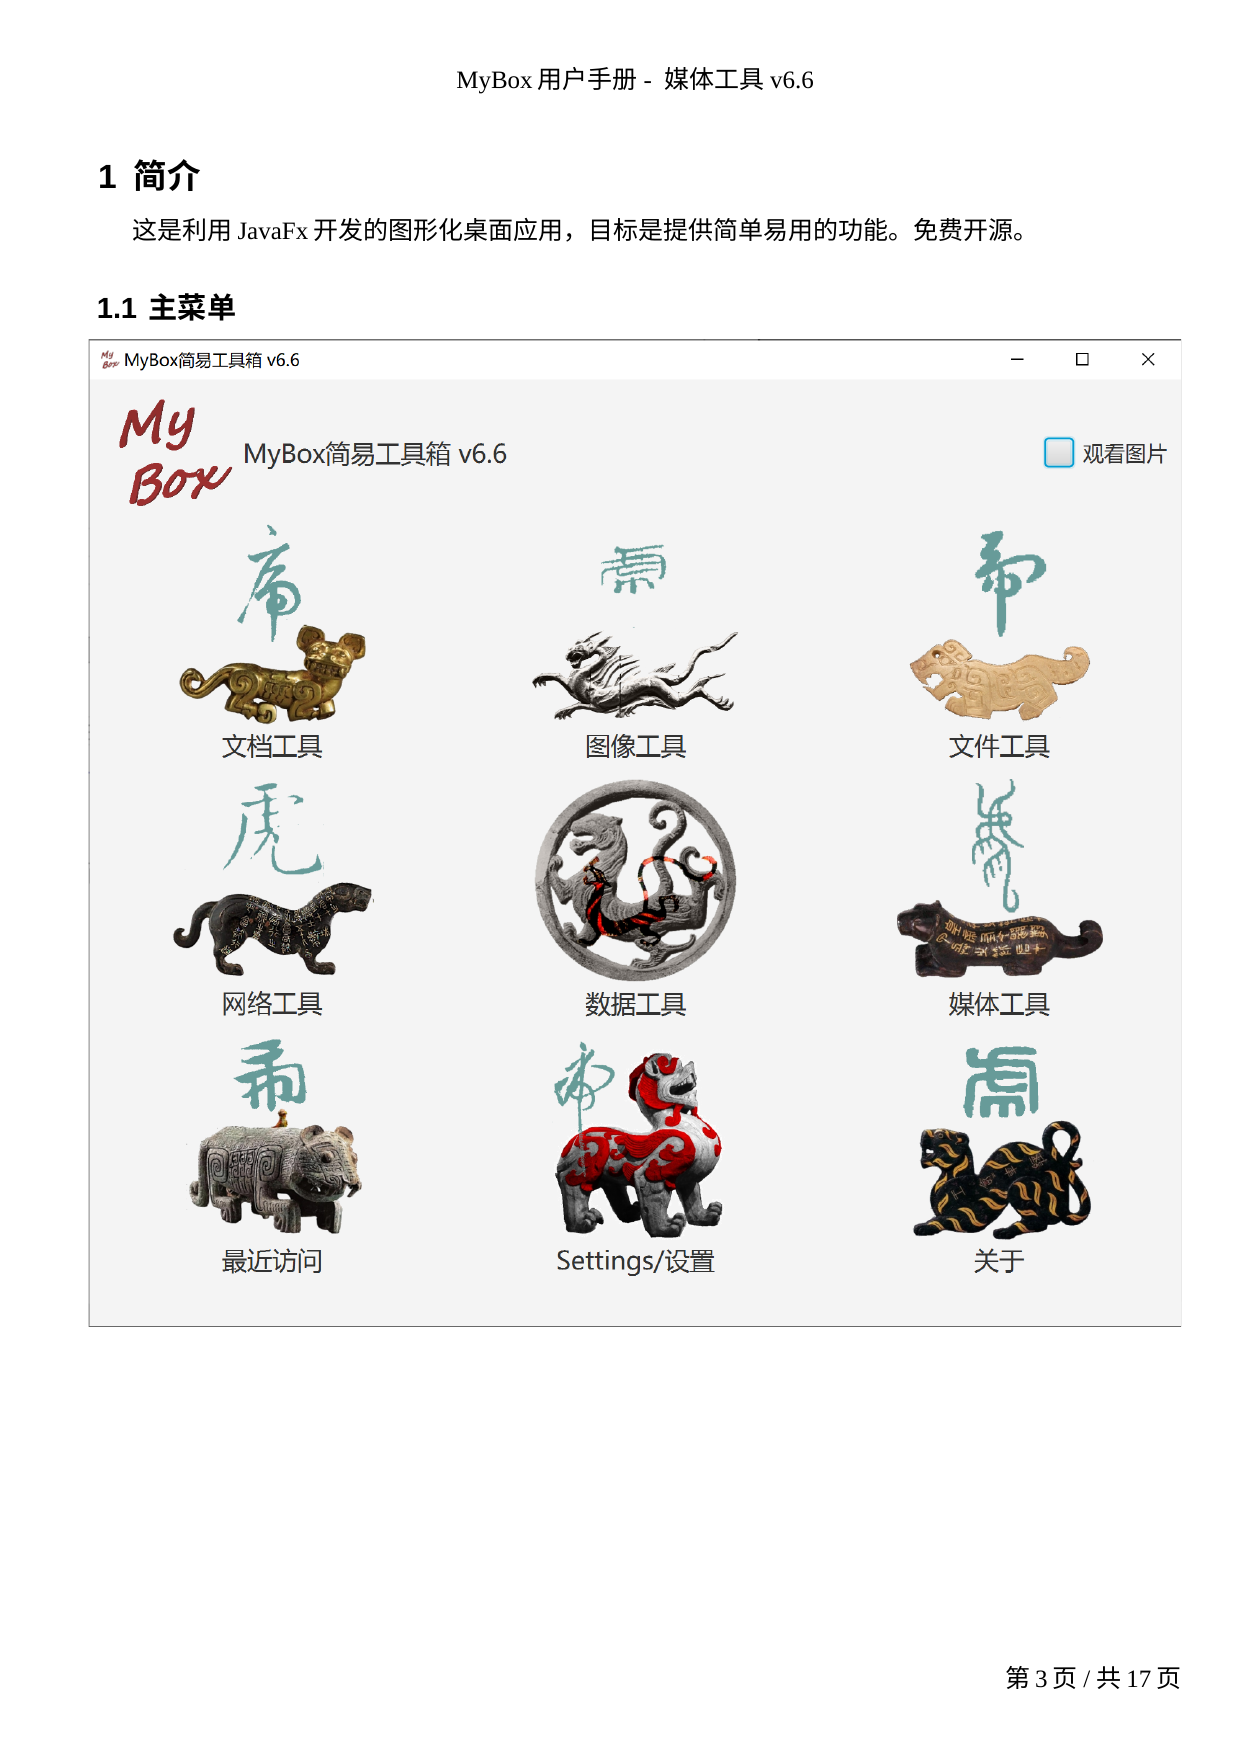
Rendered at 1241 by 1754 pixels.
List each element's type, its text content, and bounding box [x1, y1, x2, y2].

subtitle 简介 [88, 150, 1181, 198]
picture [88, 339, 1182, 1327]
text 这是利用JavaFx开发的图形化桌面应用，目标是提供简单易用的功能。免费开源。 [88, 211, 1181, 247]
subtitle 主菜单 [88, 284, 1181, 327]
